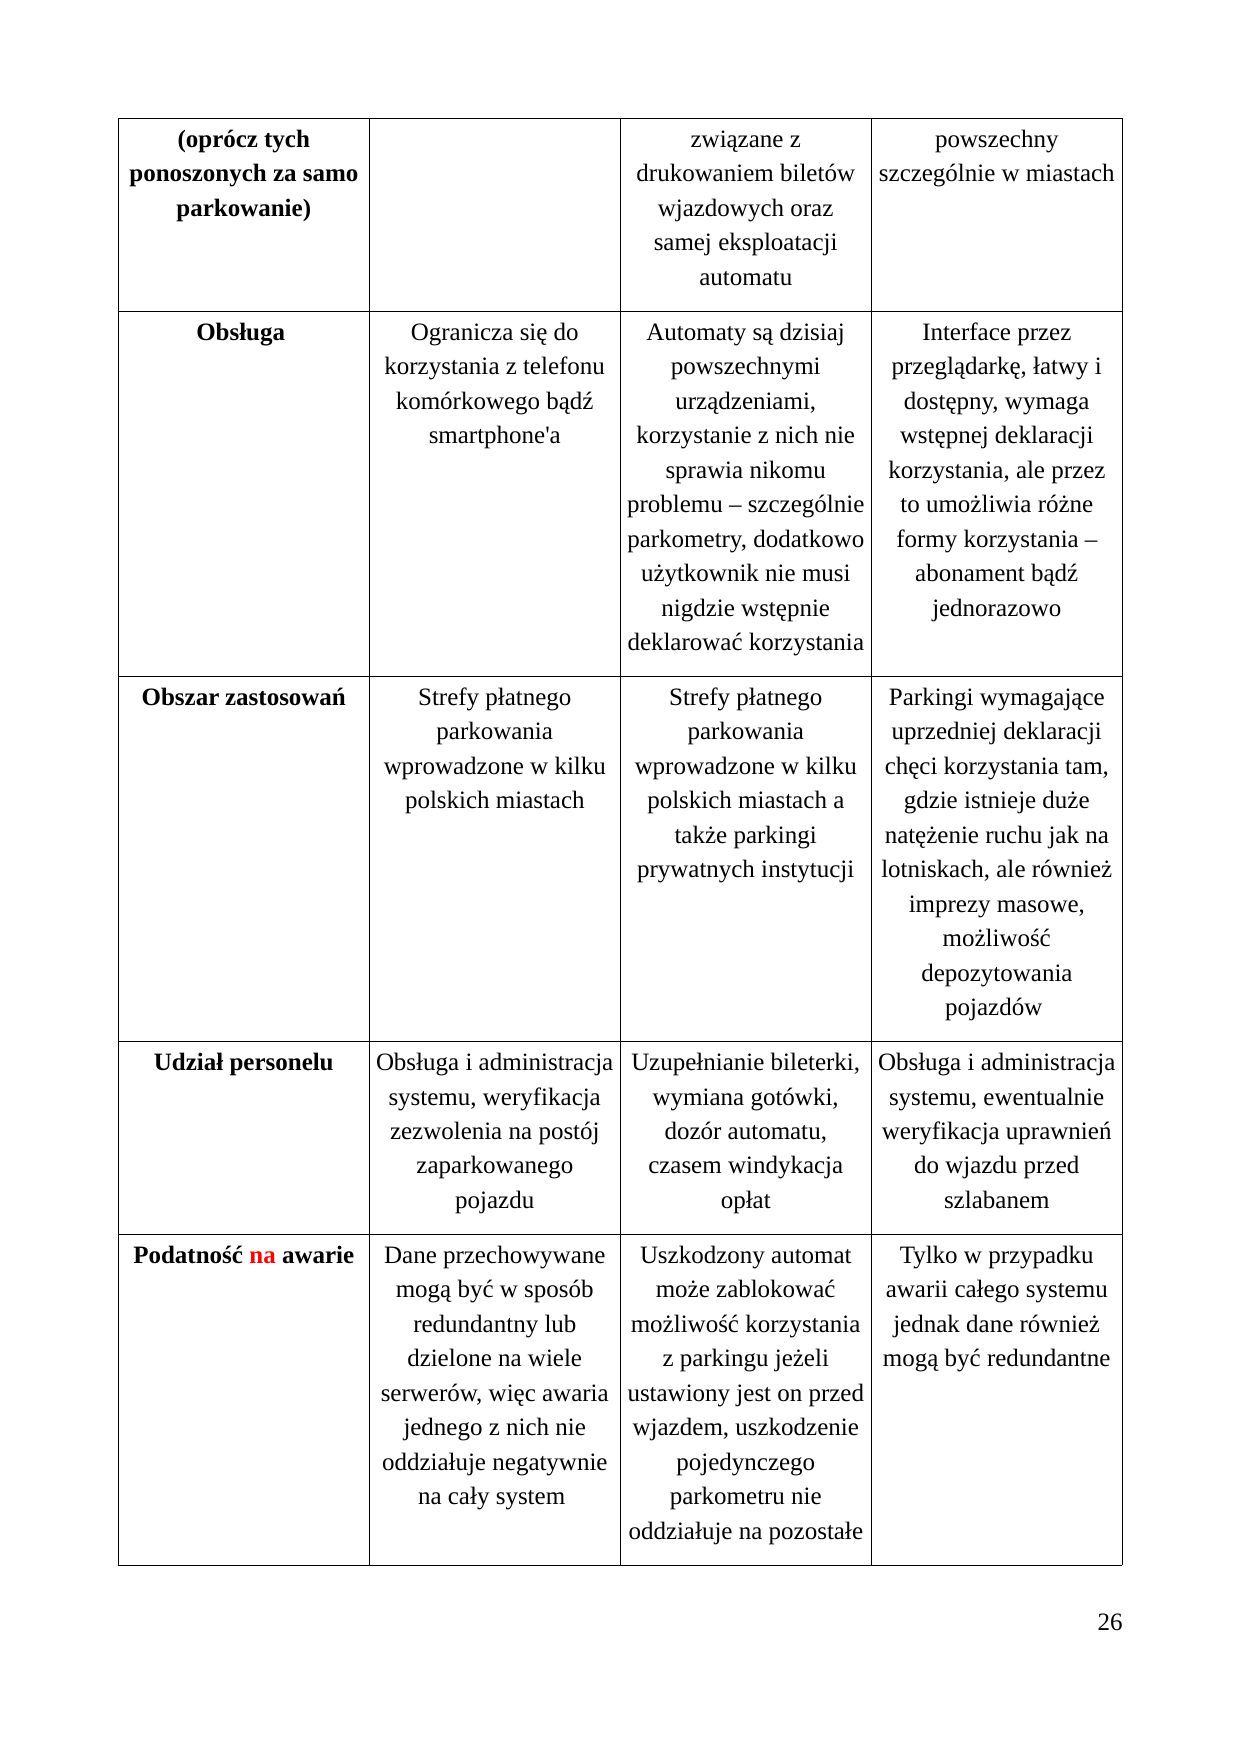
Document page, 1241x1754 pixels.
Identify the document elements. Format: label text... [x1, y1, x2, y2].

table_cell Strefy płatnego parkowania wprowadzone w kilku polskich miastach a także parkingi prywatnych instytucji [621, 677, 871, 1041]
table_cell Obszar zastosowań [119, 677, 369, 1041]
table_cell (oprócz tych ponoszonych za samo parkowanie) [119, 119, 369, 311]
table_cell Dane przechowywane mogą być w sposób redundantny lub dzielone na wiele serwerów, więc awaria jednego z nich nie oddziałuje negatywnie na cały system [370, 1235, 620, 1565]
table_cell [370, 119, 620, 311]
table_cell Interface przez przeglądarkę, łatwy i dostępny, wymaga wstępnej deklaracji korzystania, ale przez to umożliwia różne formy korzystania – abonament bądź jednorazowo [872, 312, 1122, 676]
table_cell Ogranicza się do korzystania z telefonu komórkowego bądź smartphone'a [370, 312, 620, 676]
table_cell związane z drukowaniem biletów wjazdowych oraz samej eksploatacji automatu [621, 119, 871, 311]
table_cell Obsługa [119, 312, 369, 676]
table_cell Udział personelu [119, 1042, 369, 1234]
table_cell Tylko w przypadku awarii całego systemu jednak dane również mogą być redundantne [872, 1235, 1122, 1565]
table_cell Podatność na awarie [119, 1235, 369, 1565]
table_cell Parkingi wymagające uprzedniej deklaracji chęci korzystania tam, gdzie istnieje duże natężenie ruchu jak na lotniskach, ale również imprezy masowe, możliwość depozytowania pojazdów [872, 677, 1122, 1041]
table_cell Uzupełnianie bileterki, wymiana gotówki, dozór automatu, czasem windykacja opłat [621, 1042, 871, 1234]
table_cell Obsługa i administracja systemu, ewentualnie weryfikacja uprawnień do wjazdu przed szlabanem [872, 1042, 1122, 1234]
table_cell Strefy płatnego parkowania wprowadzone w kilku polskich miastach [370, 677, 620, 1041]
table_cell Uszkodzony automat może zablokować możliwość korzystania z parkingu jeżeli ustawiony jest on przed wjazdem, uszkodzenie pojedynczego parkometru nie oddziałuje na pozostałe [621, 1235, 871, 1565]
table_cell powszechny szczególnie w miastach [872, 119, 1122, 311]
table_cell Automaty są dzisiaj powszechnymi urządzeniami, korzystanie z nich nie sprawia nikomu problemu – szczególnie parkometry, dodatkowo użytkownik nie musi nigdzie wstępnie deklarować korzystania [621, 312, 871, 676]
table_cell Obsługa i administracja systemu, weryfikacja zezwolenia na postój zaparkowanego pojazdu [370, 1042, 620, 1234]
